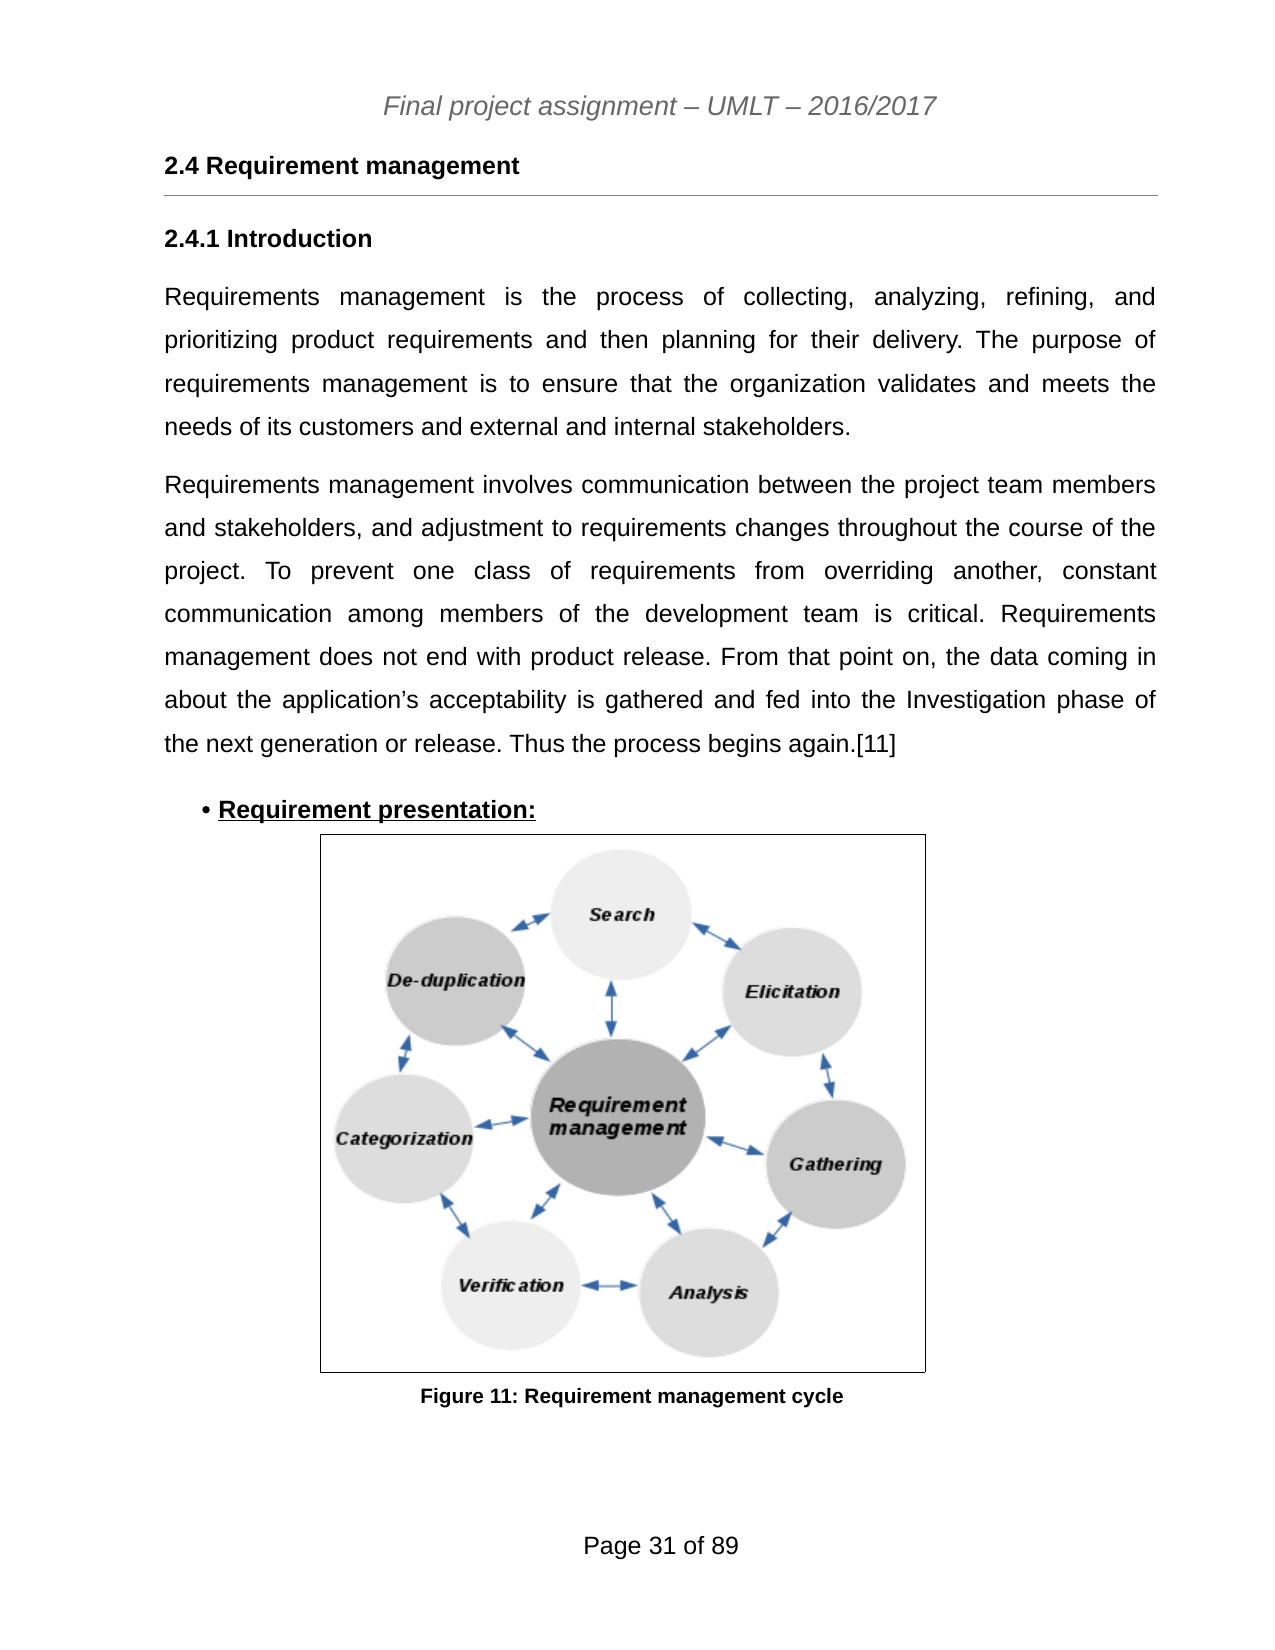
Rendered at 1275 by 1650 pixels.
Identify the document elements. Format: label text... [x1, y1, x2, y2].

subtitle 2.4 Requirement management [164, 151, 1158, 180]
text Requirements management involves communication between the project team members and stakeholders, and adjustment to requirements changes throughout the course of the project. To prevent one class of requirements from overriding another, constant communication among members of the development team is critical. Requirements management does not end with product release. From that point on, the data coming in about the application’s acceptability is gathered and fed into the Investigation phase of the next generation or release. Thus the process begins again.[11] [164, 470, 1158, 757]
subtitle 2.4.1 Introduction [164, 224, 1158, 253]
text Figure 11: Requirement management cycle [164, 856, 1158, 1408]
picture [323, 837, 923, 1369]
text Requirements management is the process of collecting, analyzing, refining, and prioritizing product requirements and then planning for their delivery. The purpose of requirements management is to ensure that the organization validates and meets the needs of its customers and external and internal stakeholders. [164, 282, 1158, 440]
list Requirement presentation: [202, 795, 1158, 824]
text [321, 835, 925, 1372]
